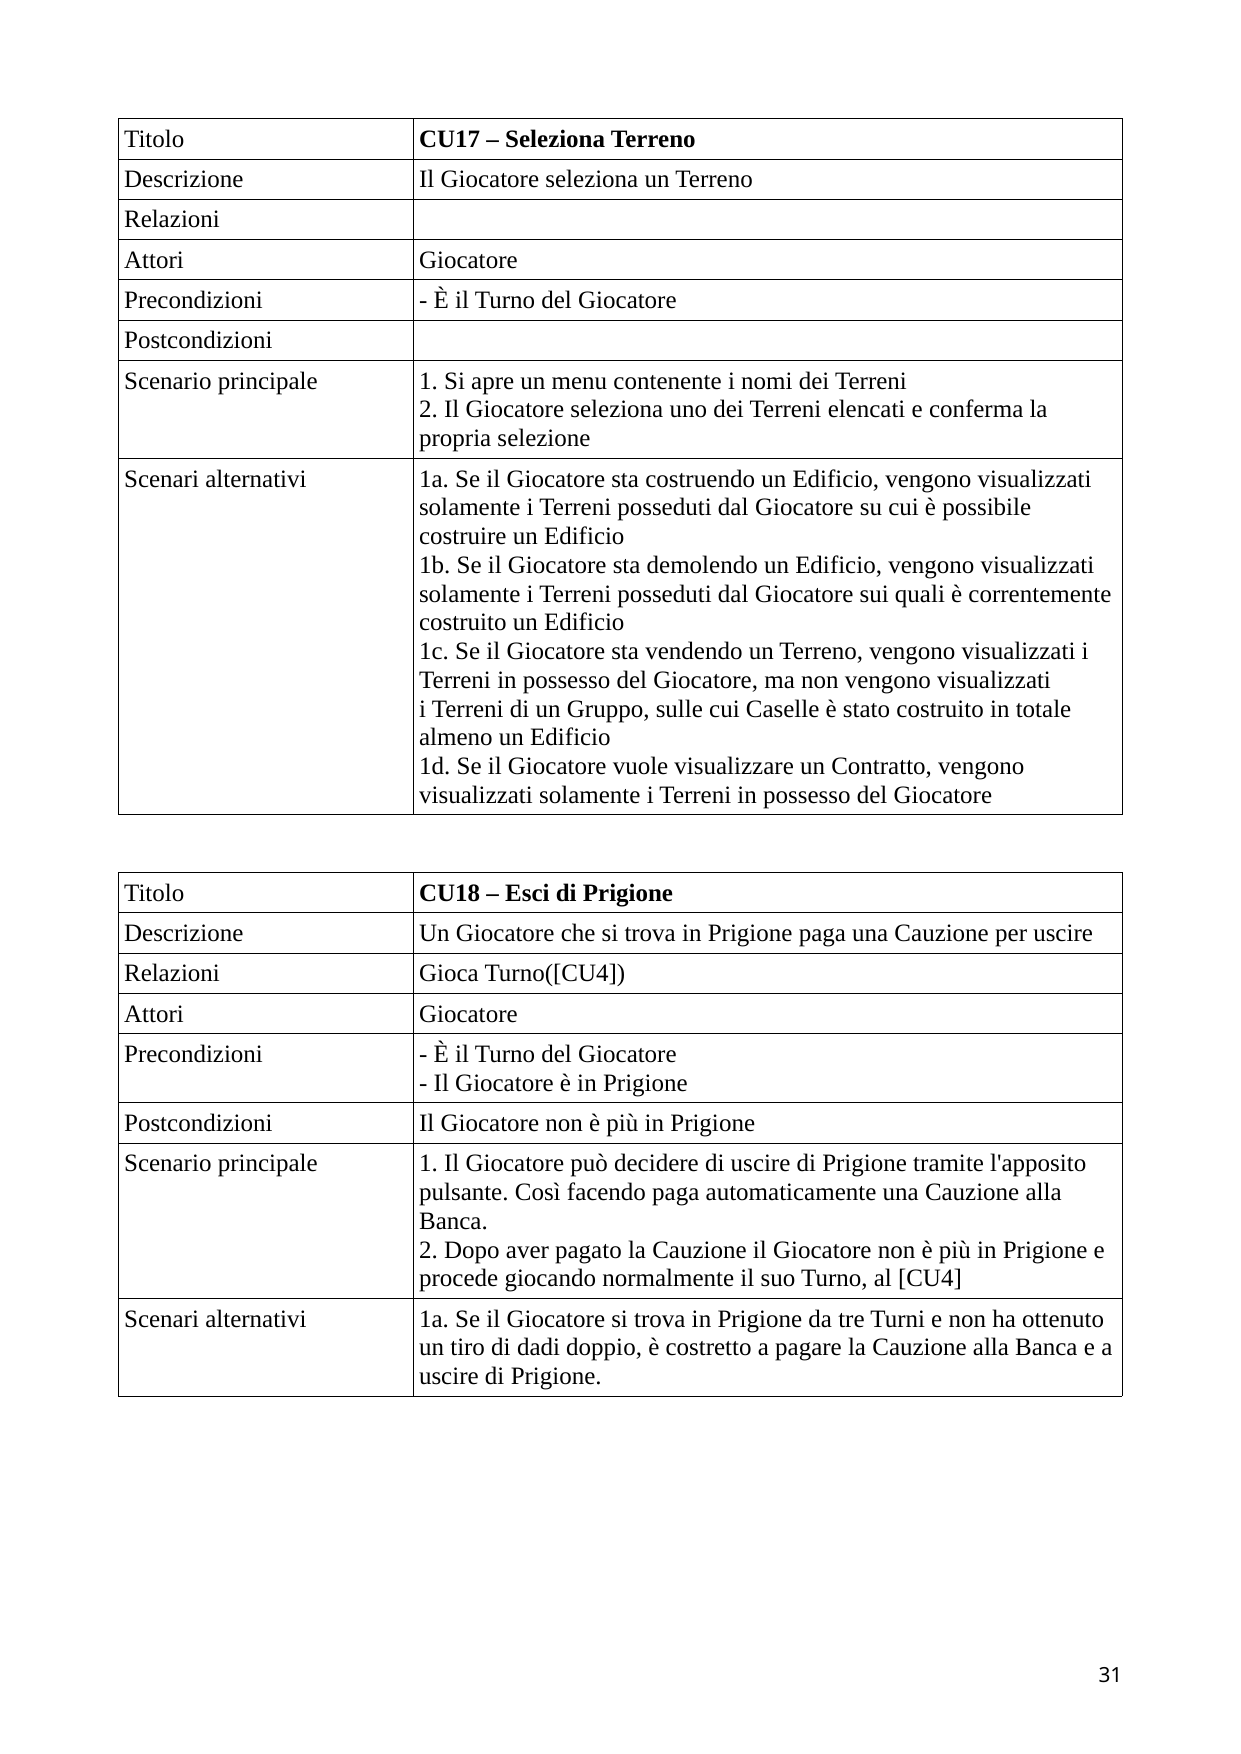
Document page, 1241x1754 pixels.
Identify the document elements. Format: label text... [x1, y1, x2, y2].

table_cell - È il Turno del Giocatore - Il Giocatore è in Prigione [414, 1034, 1122, 1102]
table_cell Attori [119, 994, 413, 1033]
table_cell Giocatore [414, 994, 1122, 1033]
table_header Titolo [119, 119, 413, 158]
table_cell Scenario principale [119, 361, 413, 458]
table_cell Relazioni [119, 954, 413, 993]
table_cell 1. Si apre un menu contenente i nomi dei Terreni 2. Il Giocatore seleziona uno dei Terreni elencati e conferma la propria selezione [414, 361, 1122, 458]
table_cell [414, 200, 1122, 239]
table_cell Attori [119, 240, 413, 279]
table_header Titolo [119, 873, 413, 912]
table_cell 1. Il Giocatore può decidere di uscire di Prigione tramite l'apposito pulsante. Così facendo paga automaticamente una Cauzione alla Banca. 2. Dopo aver pagato la Cauzione il Giocatore non è più in Prigione e procede giocando normalmente il suo Turno, al [CU4] [414, 1144, 1122, 1298]
table_cell Postcondizioni [119, 1103, 413, 1143]
table_cell Precondizioni [119, 1034, 413, 1102]
table_cell Scenario principale [119, 1144, 413, 1298]
table_cell Un Giocatore che si trova in Prigione paga una Cauzione per uscire [414, 913, 1122, 953]
table_cell Descrizione [119, 913, 413, 953]
table_cell Scenari alternativi [119, 1299, 413, 1396]
table_cell Il Giocatore seleziona un Terreno [414, 160, 1122, 199]
table_cell 1a. Se il Giocatore si trova in Prigione da tre Turni e non ha ottenuto un tiro di dadi doppio, è costretto a pagare la Cauzione alla Banca e a uscire di Prigione. [414, 1299, 1122, 1396]
table_cell - È il Turno del Giocatore [414, 280, 1122, 320]
table_cell Scenari alternativi [119, 459, 413, 814]
table_cell Relazioni [119, 200, 413, 239]
table_cell Descrizione [119, 160, 413, 199]
table_cell [414, 321, 1122, 360]
table_cell Giocatore [414, 240, 1122, 279]
table_cell Postcondizioni [119, 321, 413, 360]
table_cell 1a. Se il Giocatore sta costruendo un Edificio, vengono visualizzati solamente i Terreni posseduti dal Giocatore su cui è possibile costruire un Edificio 1b. Se il Giocatore sta demolendo un Edificio, vengono visualizzati solamente i Terreni posseduti dal Giocatore sui quali è correntemente costruito un Edificio 1c. Se il Giocatore sta vendendo un Terreno, vengono visualizzati i Terreni in possesso del Giocatore, ma non vengono visualizzati i Terreni di un Gruppo, sulle cui Caselle è stato costruito in totale almeno un Edificio 1d. Se il Giocatore vuole visualizzare un Contratto, vengono visualizzati solamente i Terreni in possesso del Giocatore [414, 459, 1122, 814]
table_header CU18 – Esci di Prigione [414, 873, 1122, 912]
table_cell Gioca Turno([CU4]) [414, 954, 1122, 993]
table_cell Precondizioni [119, 280, 413, 320]
table_header CU17 – Seleziona Terreno [414, 119, 1122, 158]
table_cell Il Giocatore non è più in Prigione [414, 1103, 1122, 1143]
